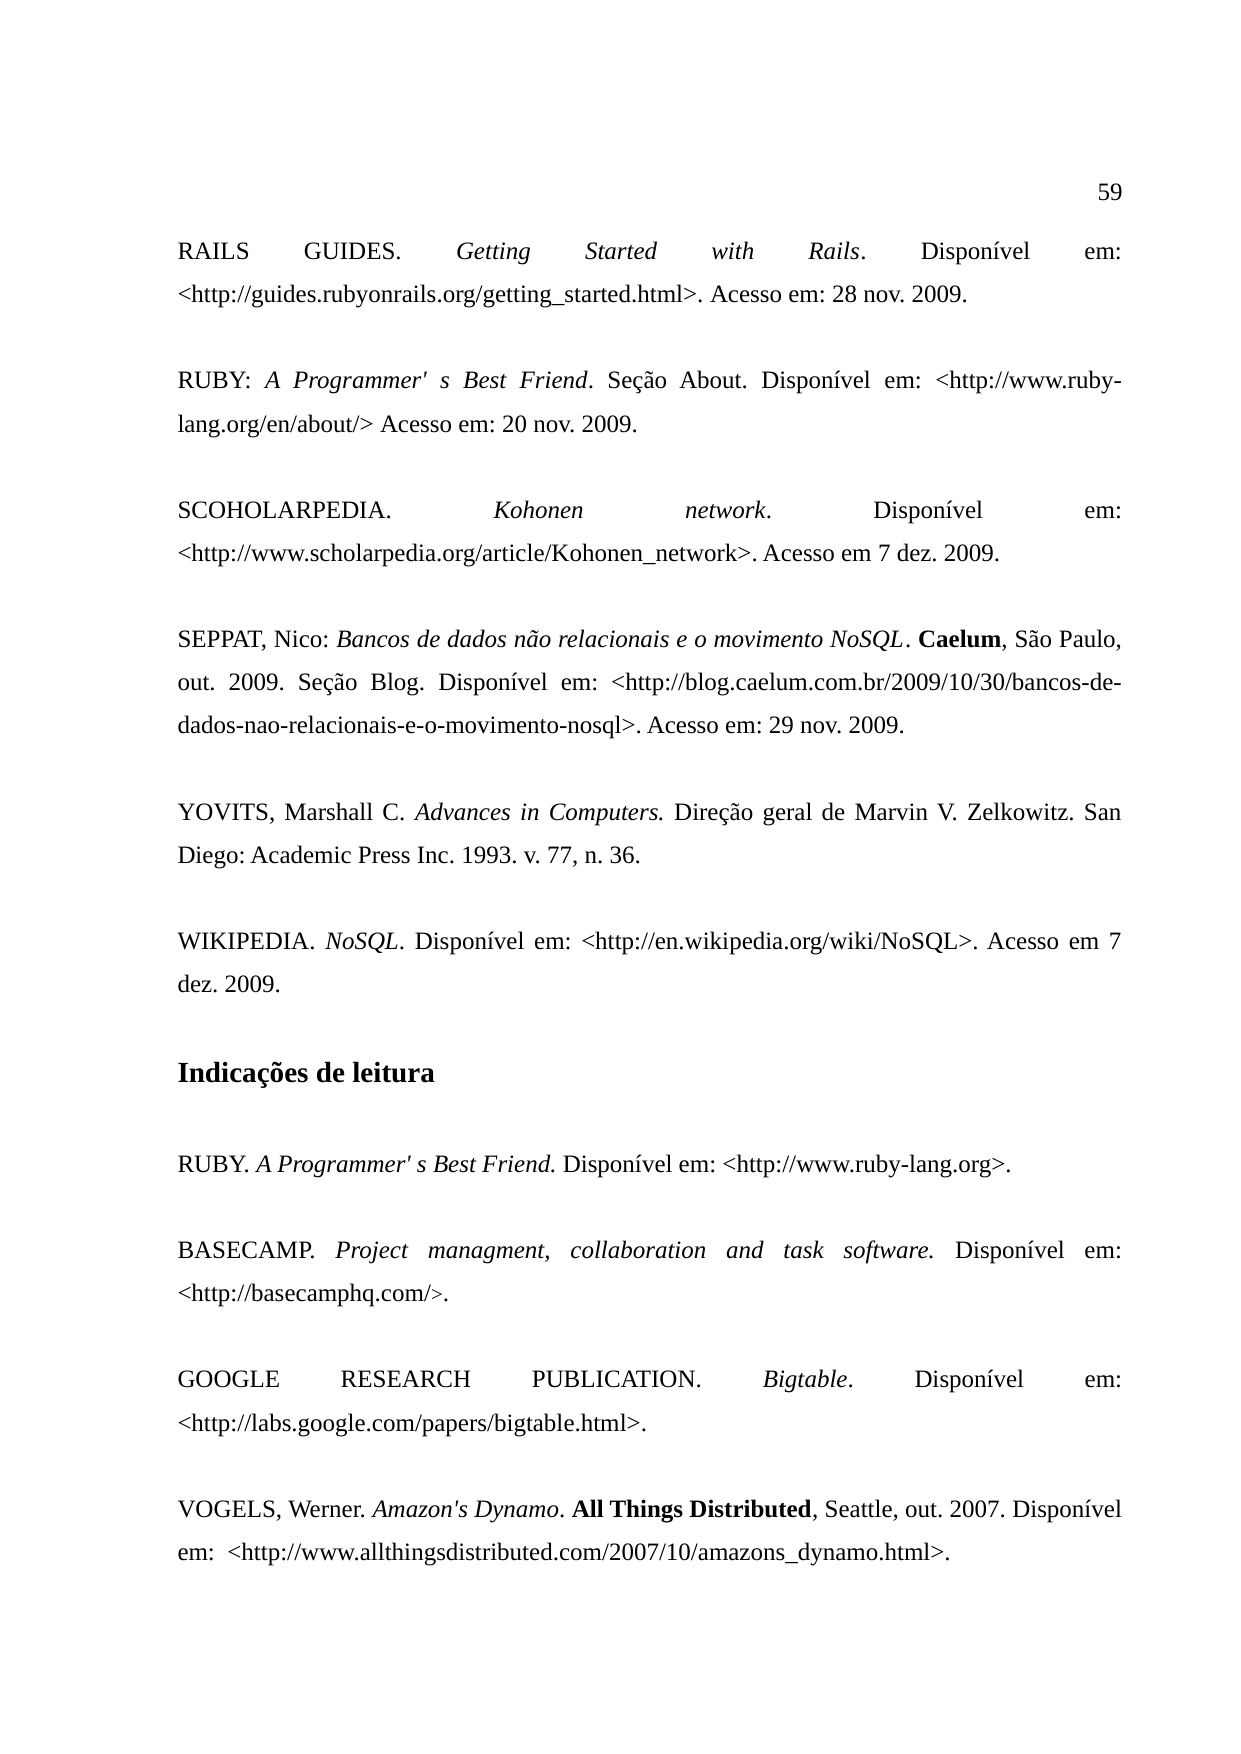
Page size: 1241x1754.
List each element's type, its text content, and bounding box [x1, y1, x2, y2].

text SCOHOLARPEDIA. Kohonen network. Disponível em: <http://www.scholarpedia.org/article/Kohonen_network>. Acesso em 7 dez. 2009. [177, 495, 1122, 567]
text BASECAMP. Project managment, collaboration and task software. Disponível em: <http://basecamphq.com/>. [177, 1235, 1122, 1307]
text SEPPAT, Nico: Bancos de dados não relacionais e o movimento NoSQL. Caelum, São Paulo, out. 2009. Seção Blog. Disponível em: <http://blog.caelum.com.br/2009/10/30/bancos-de-dados-nao-relacionais-e-o-movimento-nosql>. Acesso em: 29 nov. 2009. [177, 624, 1122, 739]
text RUBY: A Programmer' s Best Friend. Seção About. Disponível em: <http://www.ruby-lang.org/en/about/> Acesso em: 20 nov. 2009. [177, 366, 1122, 437]
text RUBY. A Programmer' s Best Friend. Disponível em: <http://www.ruby-lang.org>. [177, 1149, 1122, 1178]
text Indicações de leitura [177, 1056, 1122, 1089]
text YOVITS, Marshall C. Advances in Computers. Direção geral de Marvin V. Zelkowitz. San Diego: Academic Press Inc. 1993. v. 77, n. 36. [177, 797, 1122, 869]
text GOOGLE RESEARCH PUBLICATION. Bigtable. Disponível em: <http://labs.google.com/papers/bigtable.html>. [177, 1364, 1122, 1436]
text RAILS GUIDES. Getting Started with Rails. Disponível em: <http://guides.rubyonrails.org/getting_started.html>. Acesso em: 28 nov. 2009. [177, 236, 1122, 308]
text VOGELS, Werner. Amazon's Dynamo. All Things Distributed, Seattle, out. 2007. Disponível em: <http://www.allthingsdistributed.com/2007/10/amazons_dynamo.html>. [177, 1494, 1122, 1566]
text WIKIPEDIA. NoSQL. Disponível em: <http://en.wikipedia.org/wiki/NoSQL>. Acesso em 7 dez. 2009. [177, 926, 1122, 998]
